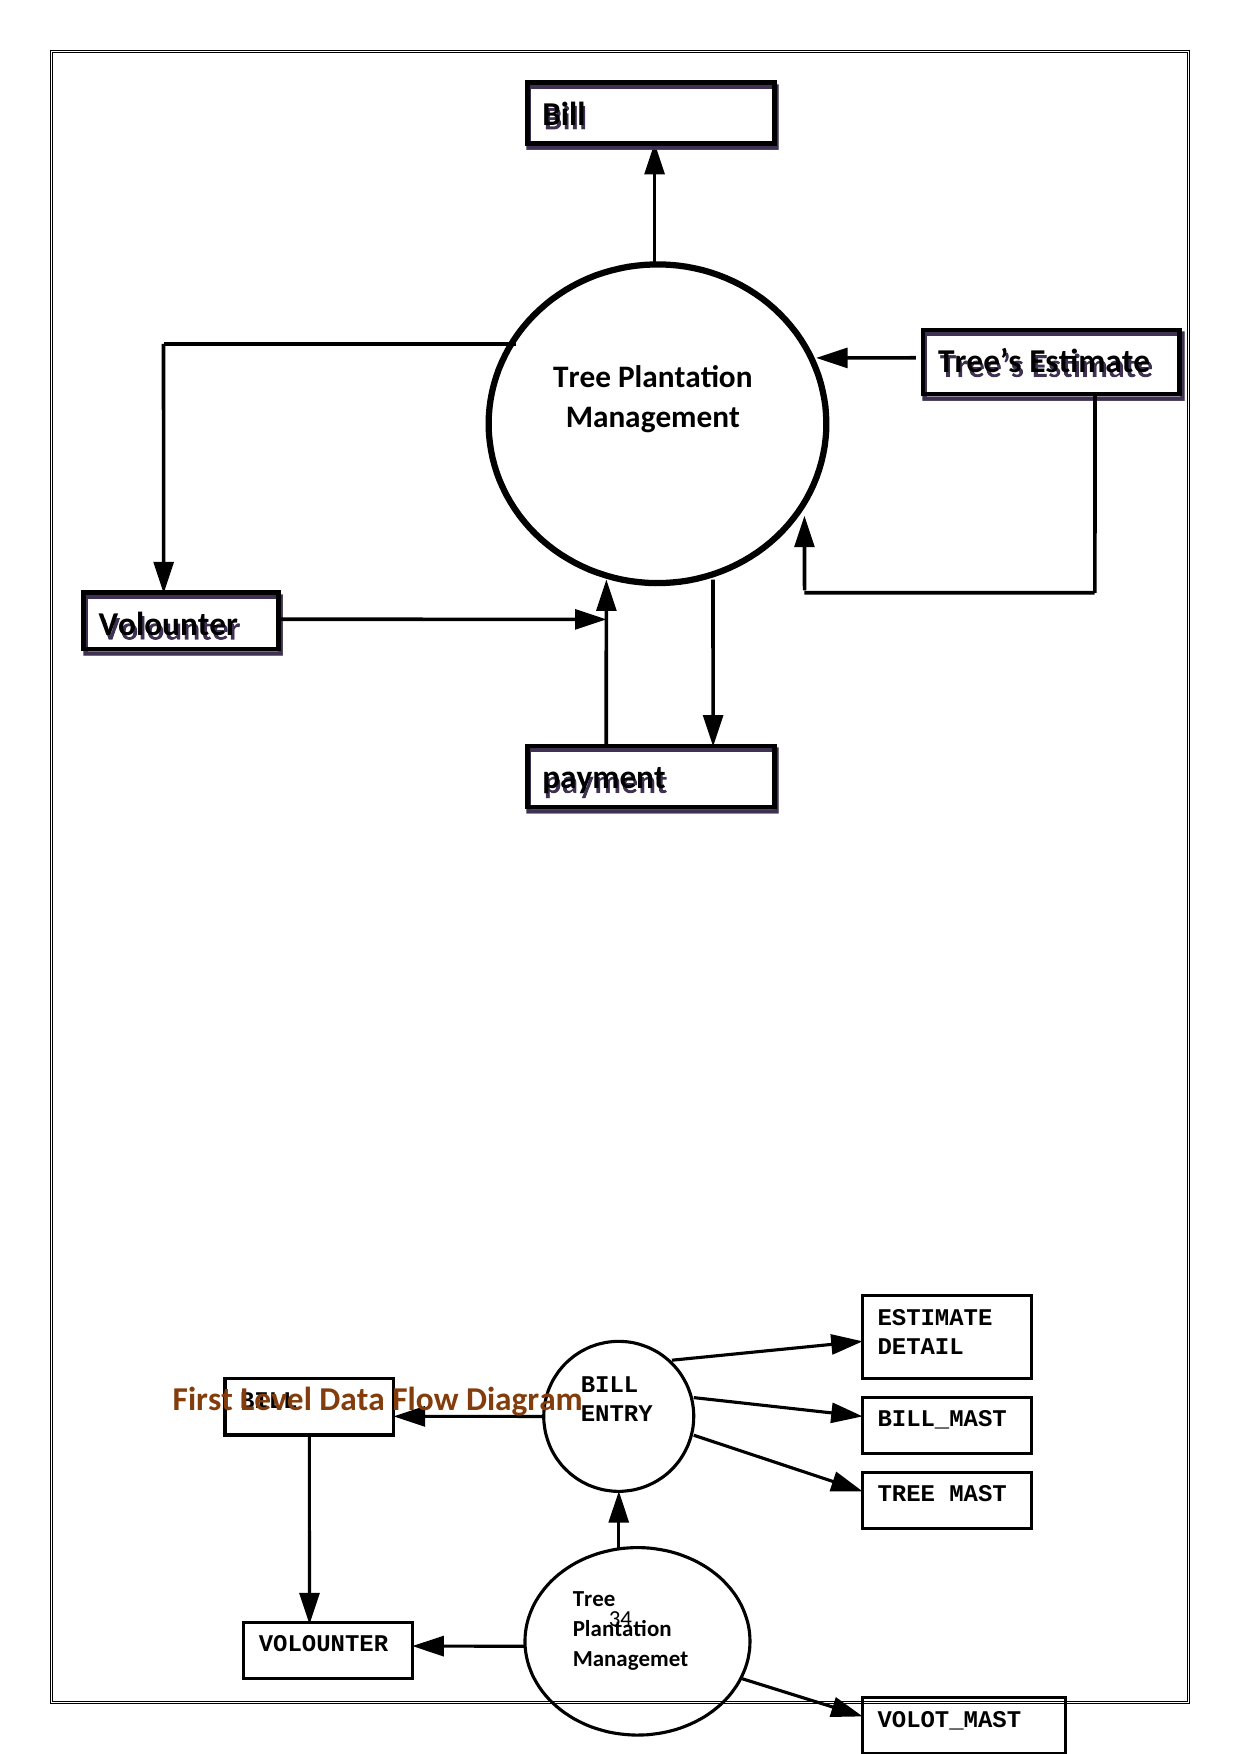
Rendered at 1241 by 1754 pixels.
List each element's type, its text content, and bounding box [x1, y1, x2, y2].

text First Level Data Flow Diagram [694, 1400, 831, 1419]
text First Level Data Flow Diagram [150, 1378, 223, 1419]
text First Level Data Flow Diagram [395, 1378, 551, 1415]
text First Level Data Flow Diagram [686, 1378, 1090, 1419]
